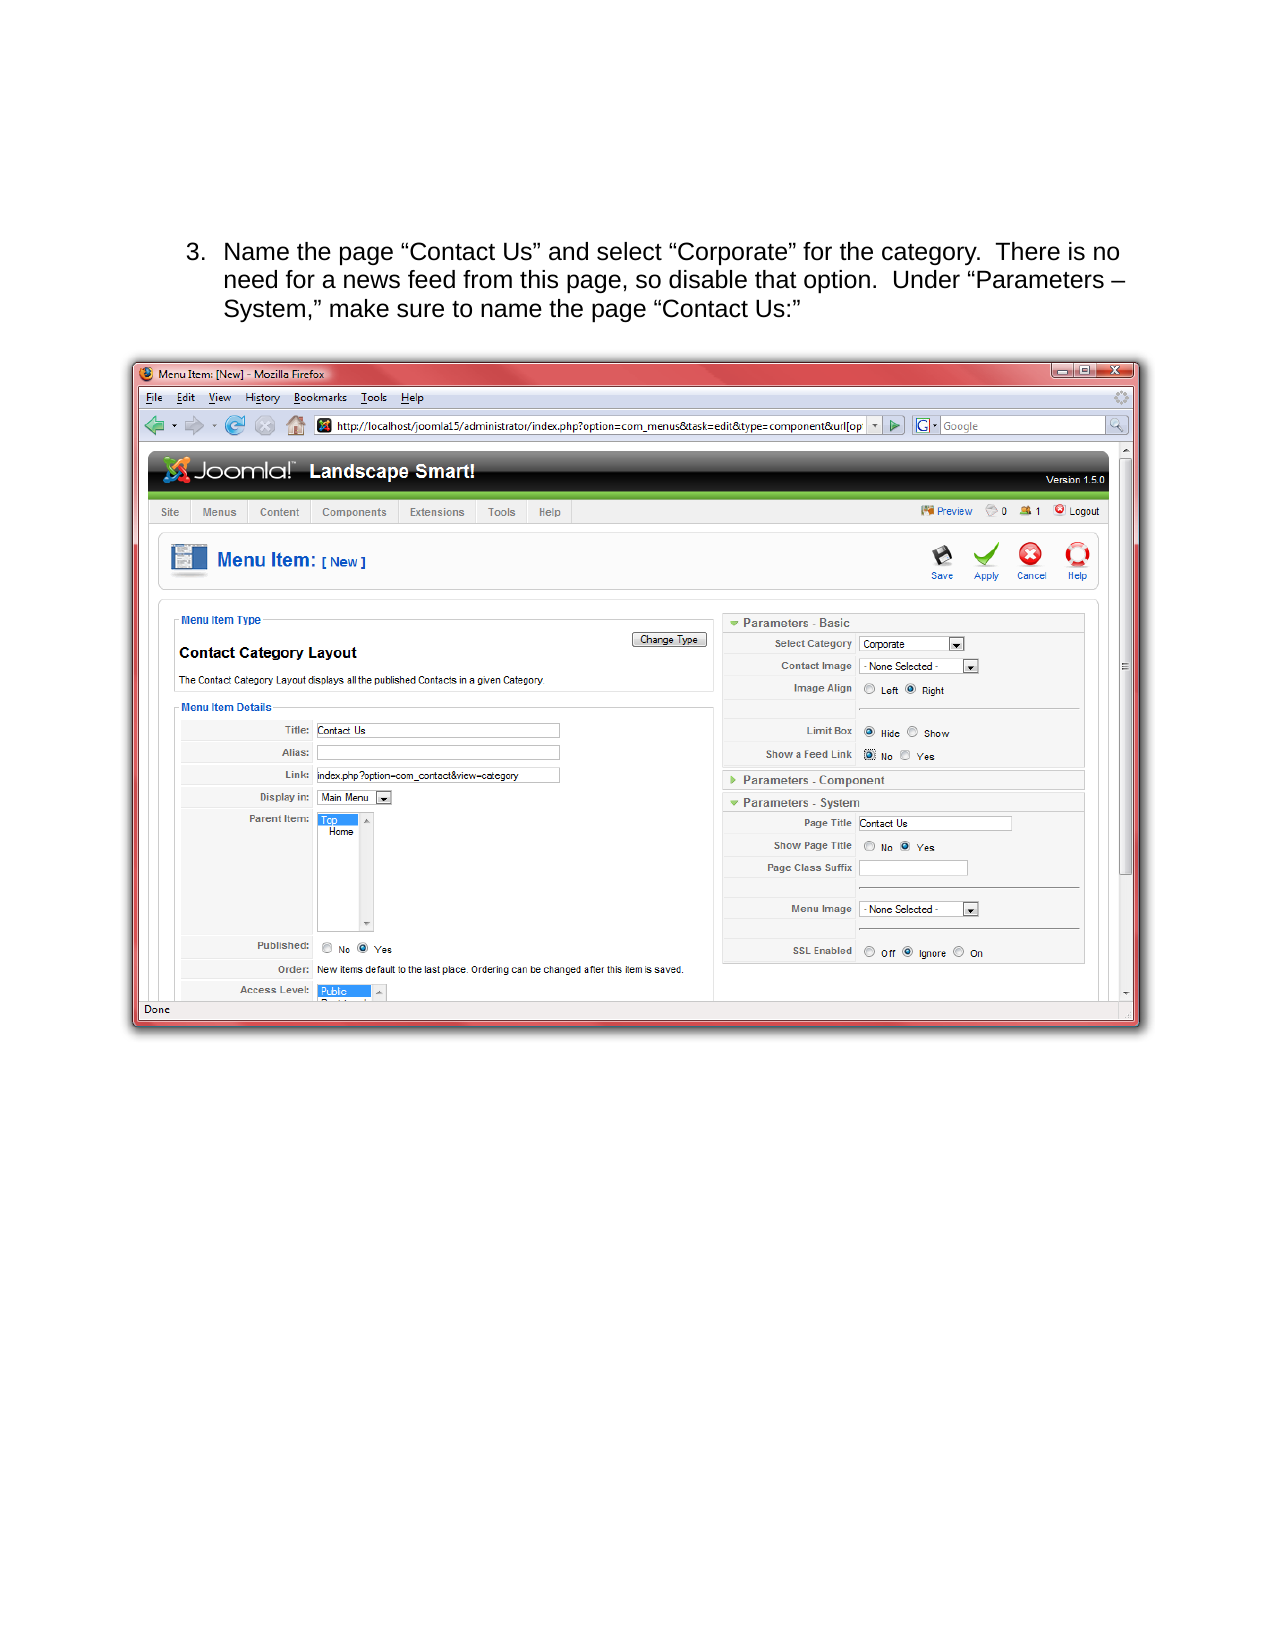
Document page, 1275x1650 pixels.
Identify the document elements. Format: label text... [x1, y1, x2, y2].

list Name the page “Contact Us” and select “Corporate” for the category. There is no need for a news feed from this page, so disable that option. Under “Parameters – System,” make sure to name the page “Contact Us:” [186, 237, 1157, 323]
picture [119, 349, 1156, 1043]
